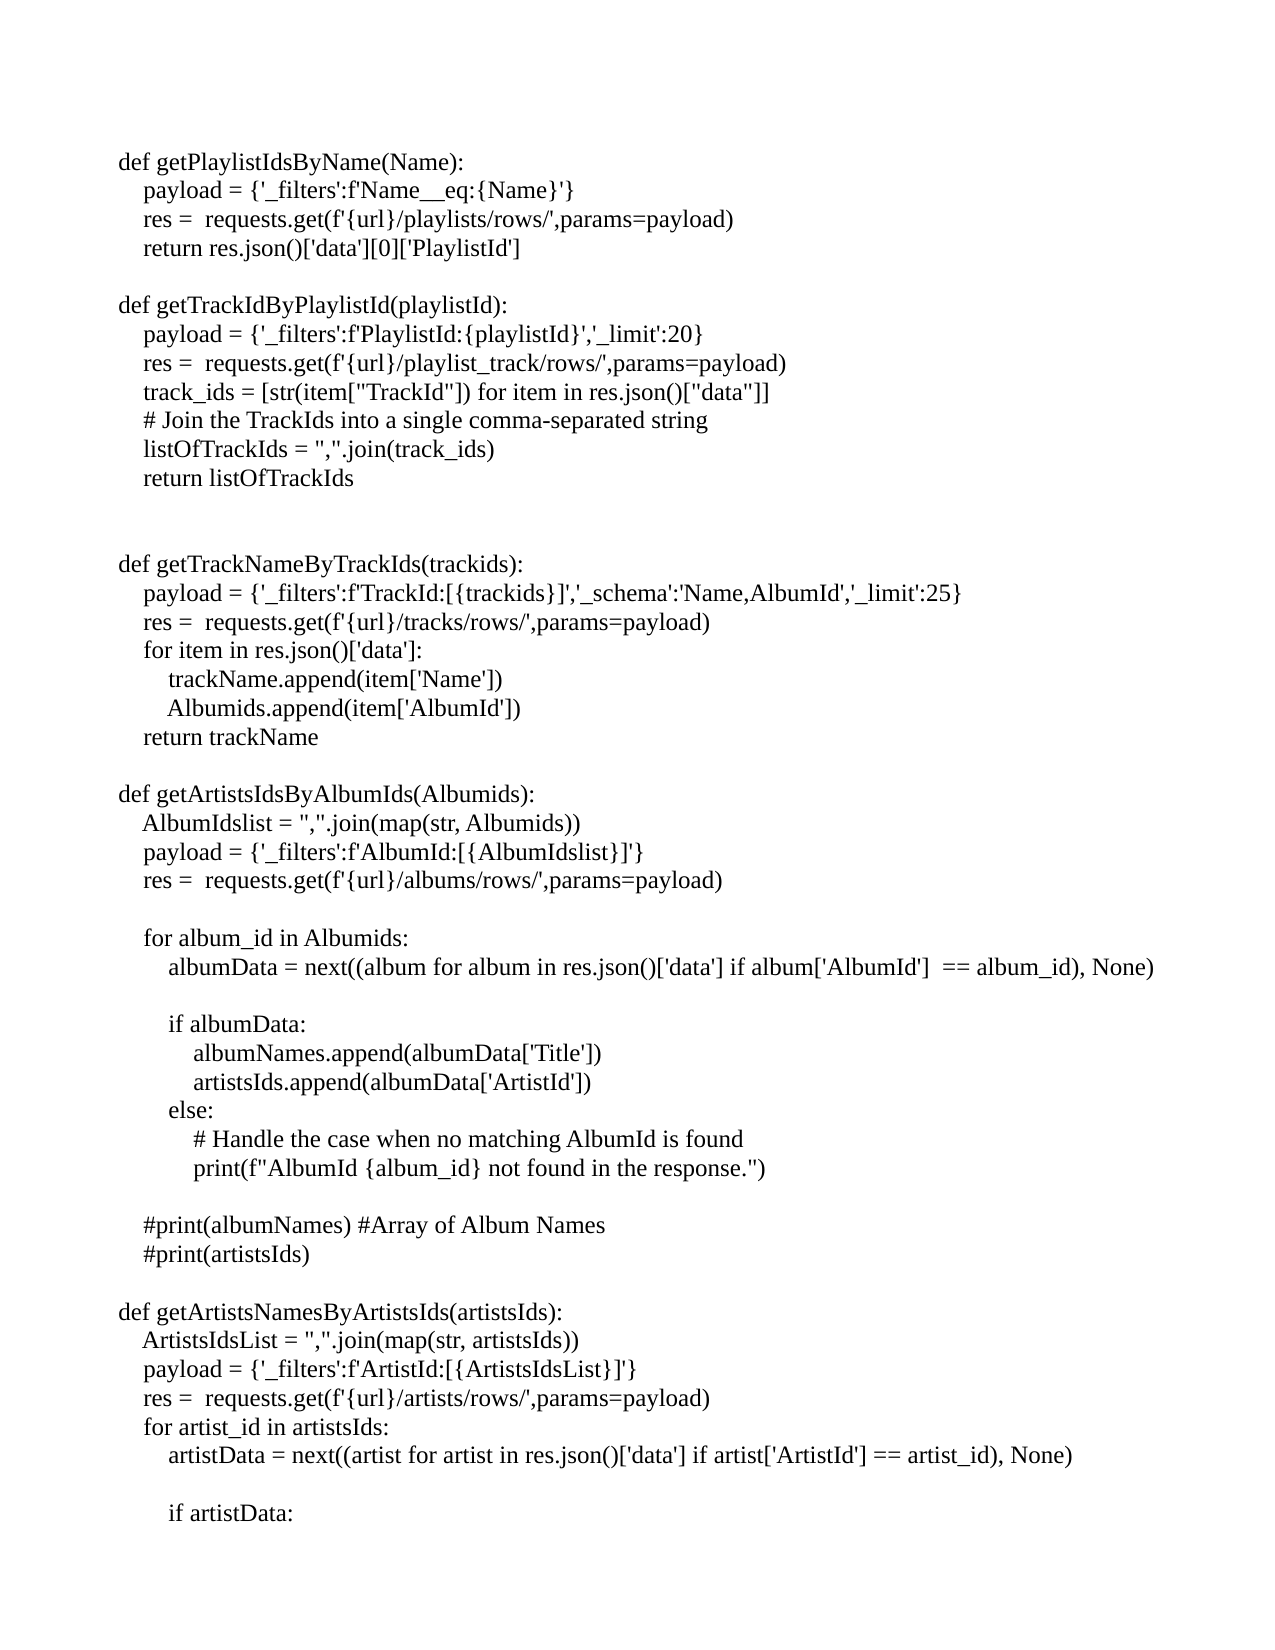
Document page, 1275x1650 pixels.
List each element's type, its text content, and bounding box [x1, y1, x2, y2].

text if artistData: [118, 1498, 1157, 1527]
text def getArtistsIdsByAlbumIds(Albumids): [118, 779, 1157, 808]
text # Handle the case when no matching AlbumId is found [118, 1124, 1157, 1153]
text else: [118, 1096, 1157, 1124]
text res = requests.get(f'{url}/artists/rows/',params=payload) [118, 1383, 1157, 1412]
text # Join the TrackIds into a single comma-separated string [118, 406, 1157, 434]
text def getArtistsNamesByArtistsIds(artistsIds): [118, 1297, 1157, 1326]
text res = requests.get(f'{url}/playlists/rows/',params=payload) [118, 204, 1157, 233]
text artistData = next((artist for artist in res.json()['data'] if artist['ArtistId'] == artist_id), None) [118, 1441, 1157, 1469]
text def getTrackNameByTrackIds(trackids): [118, 549, 1157, 578]
text res = requests.get(f'{url}/albums/rows/',params=payload) [118, 866, 1157, 894]
text #print(albumNames) #Array of Album Names [118, 1211, 1157, 1239]
text payload = {'_filters':f'AlbumId:[{AlbumIdslist}]'} [118, 837, 1157, 866]
text payload = {'_filters':f'PlaylistId:{playlistId}','_limit':20} [118, 319, 1157, 348]
text albumNames.append(albumData['Title']) [118, 1038, 1157, 1067]
text return trackName [118, 722, 1157, 751]
text track_ids = [str(item["TrackId"]) for item in res.json()["data"]] [118, 377, 1157, 406]
text Albumids.append(item['AlbumId']) [118, 693, 1157, 722]
text def getPlaylistIdsByName(Name): [118, 147, 1157, 176]
text def getTrackIdByPlaylistId(playlistId): [118, 291, 1157, 319]
text for item in res.json()['data']: [118, 636, 1157, 664]
text res = requests.get(f'{url}/playlist_track/rows/',params=payload) [118, 348, 1157, 377]
text payload = {'_filters':f'ArtistId:[{ArtistsIdsList}]'} [118, 1354, 1157, 1383]
text res = requests.get(f'{url}/tracks/rows/',params=payload) [118, 607, 1157, 636]
text return res.json()['data'][0]['PlaylistId'] [118, 233, 1157, 262]
text if albumData: [118, 1009, 1157, 1038]
text #print(artistsIds) [118, 1239, 1157, 1268]
text listOfTrackIds = ",".join(track_ids) [118, 434, 1157, 463]
text albumData = next((album for album in res.json()['data'] if album['AlbumId'] == album_id), None) [118, 952, 1157, 981]
text print(f"AlbumId {album_id} not found in the response.") [118, 1153, 1157, 1182]
text payload = {'_filters':f'Name__eq:{Name}'} [118, 176, 1157, 204]
text ArtistsIdsList = ",".join(map(str, artistsIds)) [118, 1326, 1157, 1354]
text return listOfTrackIds [118, 463, 1157, 492]
text for artist_id in artistsIds: [118, 1412, 1157, 1441]
text AlbumIdslist = ",".join(map(str, Albumids)) [118, 808, 1157, 837]
text for album_id in Albumids: [118, 923, 1157, 952]
text trackName.append(item['Name']) [118, 664, 1157, 693]
text artistsIds.append(albumData['ArtistId']) [118, 1067, 1157, 1096]
text payload = {'_filters':f'TrackId:[{trackids}]','_schema':'Name,AlbumId','_limit':25} [118, 578, 1157, 607]
